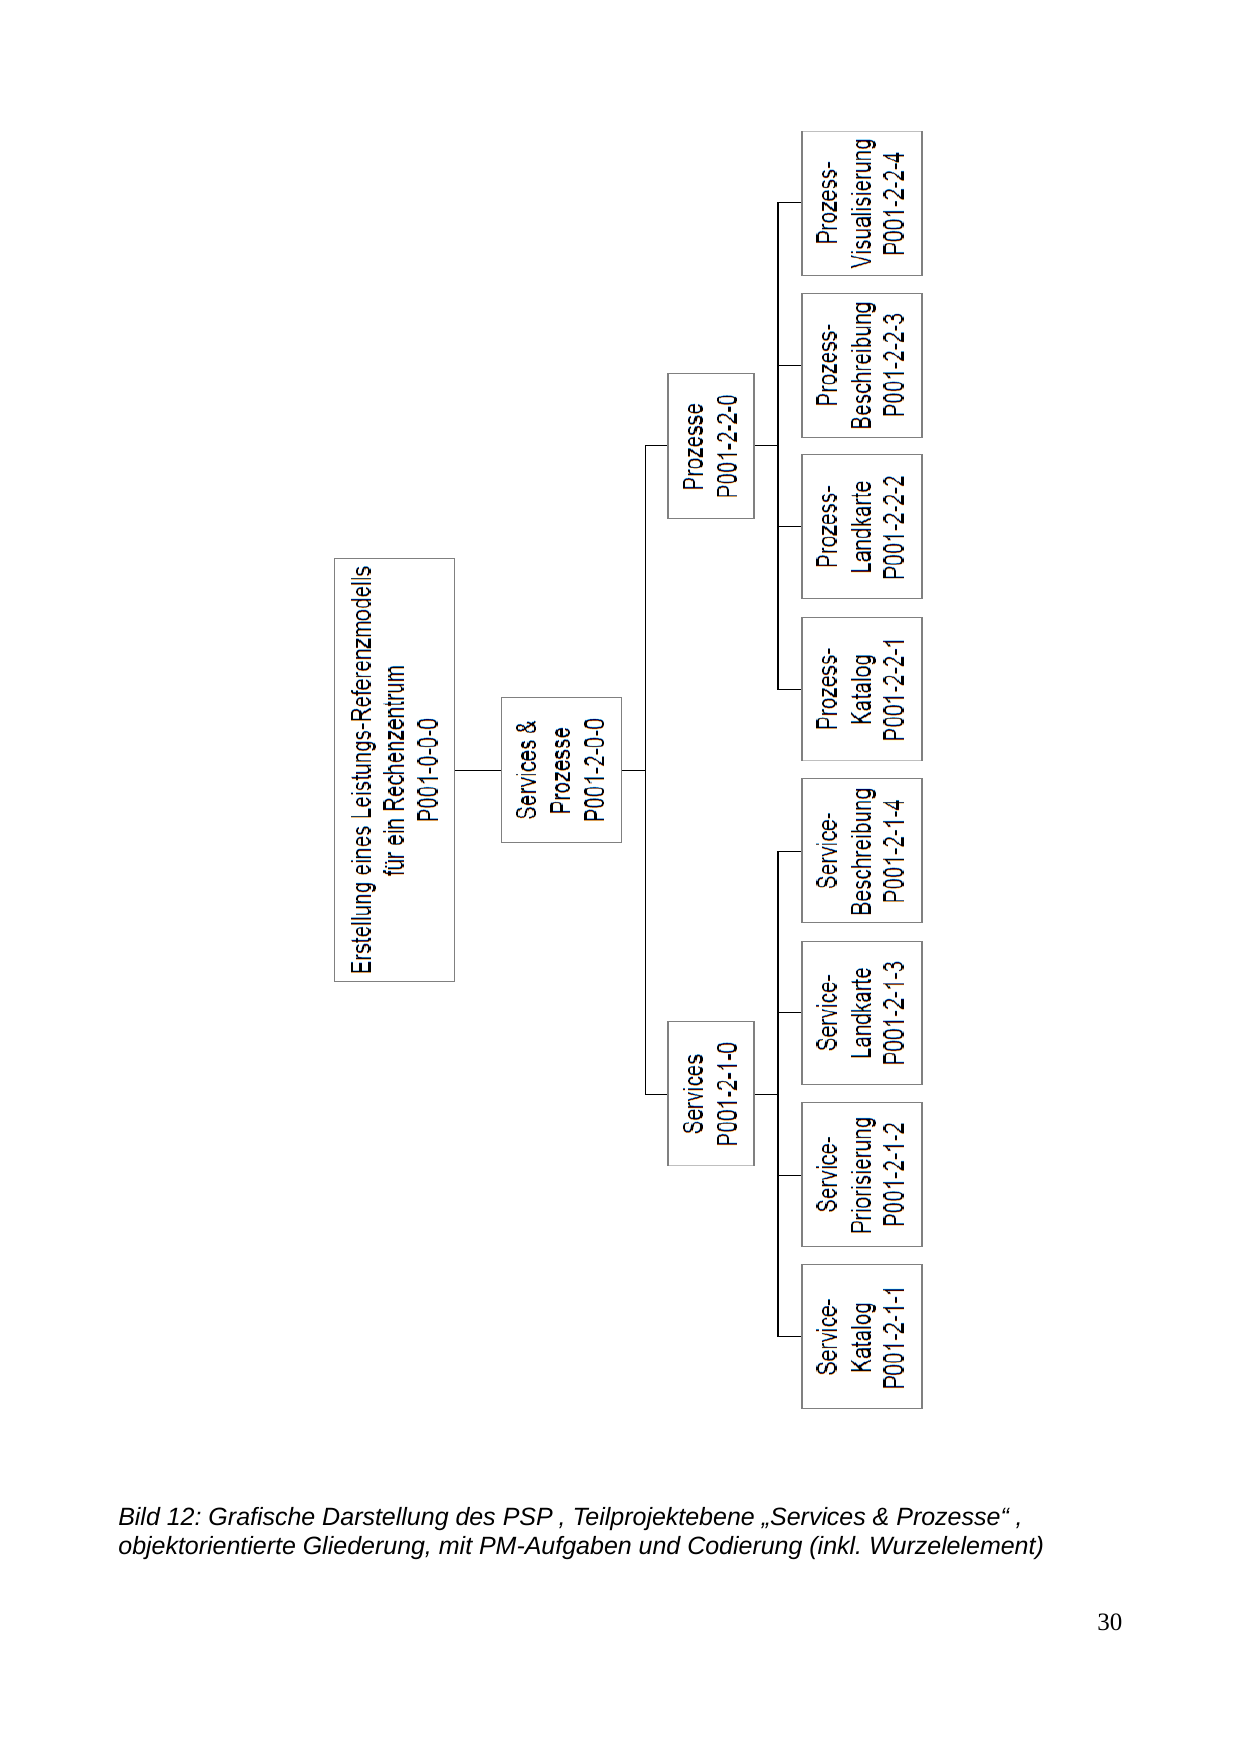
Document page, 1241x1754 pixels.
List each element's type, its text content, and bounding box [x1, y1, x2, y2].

picture [298, 118, 942, 1417]
text Bild 12: Grafische Darstellung des PSP , Teilprojektebene „Services & Prozesse“ , objektorientierte Gliederung, mit PM-Aufgaben und Codierung (inkl. Wurzelelement) [118, 1502, 1122, 1560]
